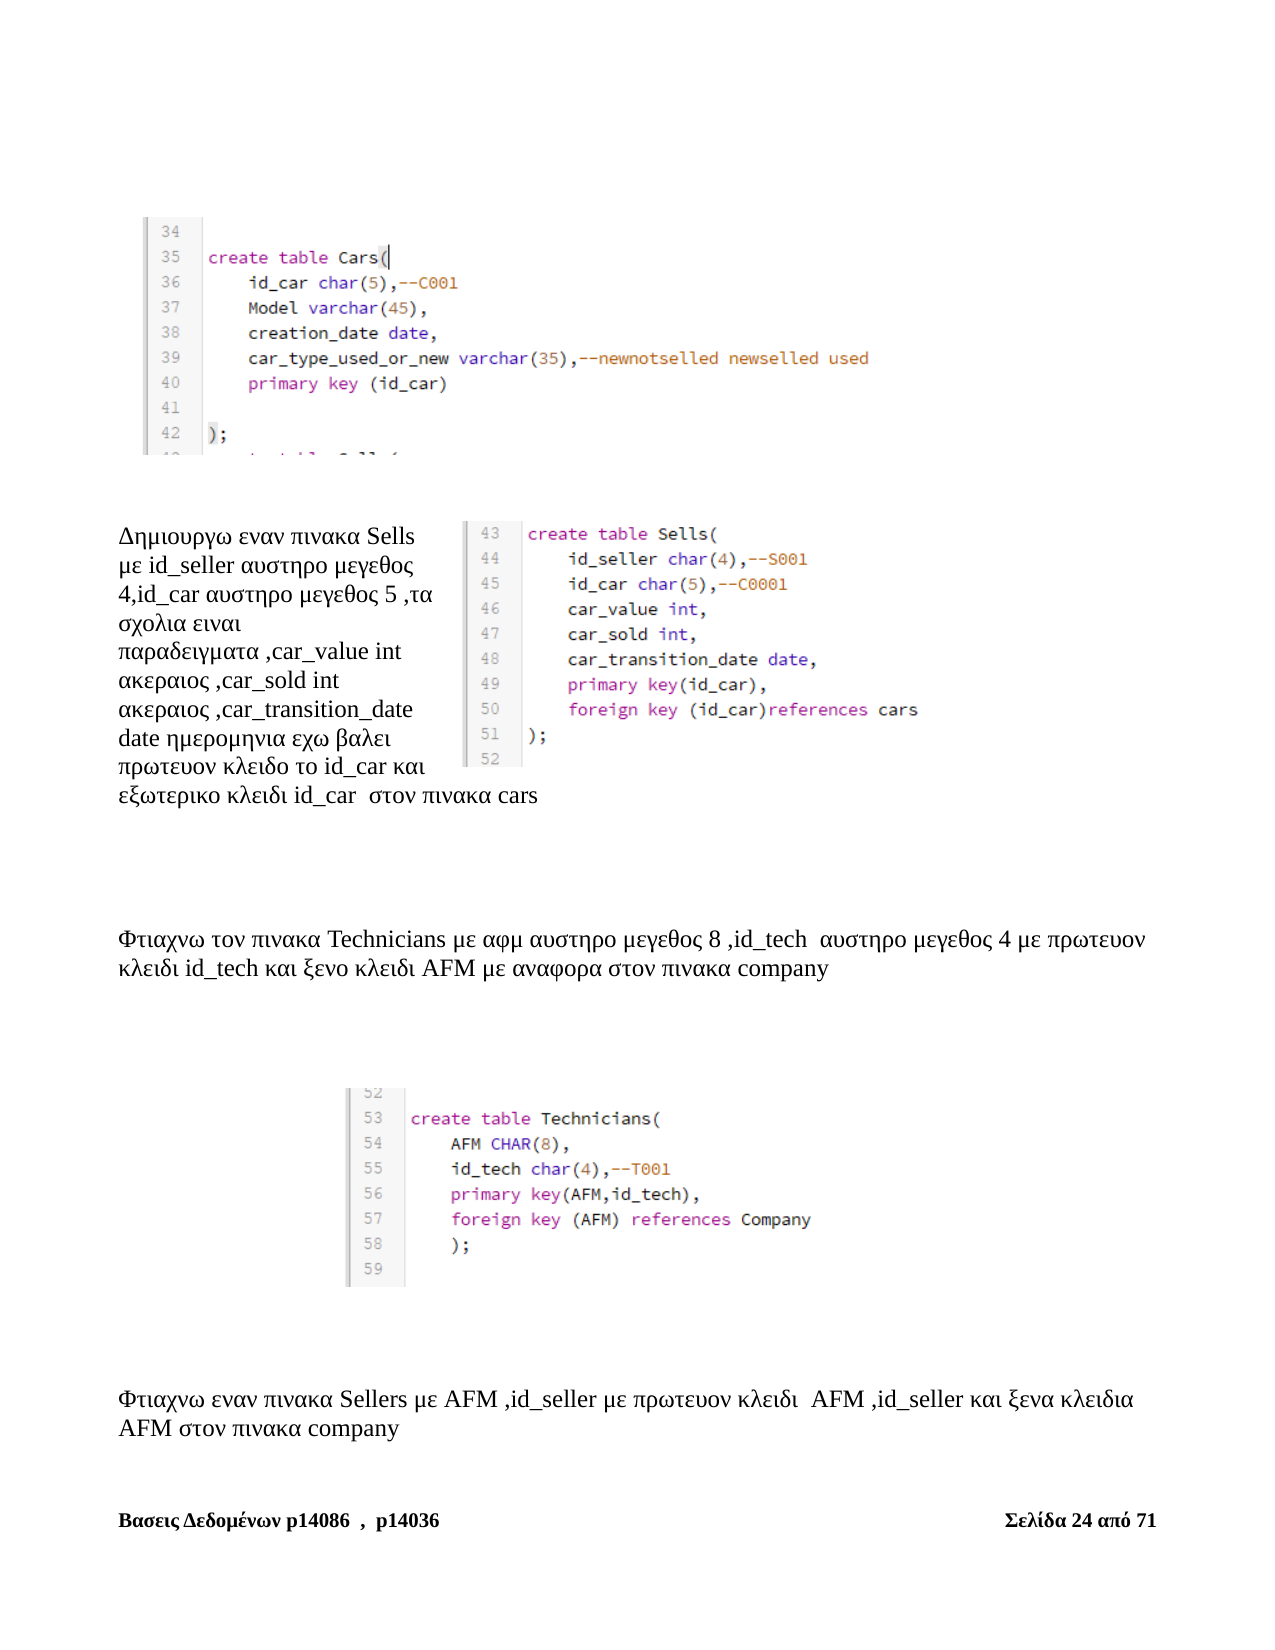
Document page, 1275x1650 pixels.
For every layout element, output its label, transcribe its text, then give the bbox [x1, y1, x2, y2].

picture [313, 1088, 1035, 1287]
text Φτιαχνω τον πινακα Technicians με αφμ αυστηρο μεγεθος 8 ,id_tech αυστηρο μεγεθος 4 με πρωτευον κλειδι id_tech και ξενο κλειδι AFM με αναφορα στον πινακα company [118, 924, 1157, 981]
picture [435, 521, 1107, 767]
text Δημιουργω εναν πινακα Sells με id_seller αυστηρο μεγεθος 4,id_car αυστηρο μεγεθος 5 ,τα σχολια ειναι παραδειγματα ,car_value int ακεραιος ,car_sold int ακεραιος ,car_transition_date date ημερομηνια εχω βαλει πρωτευον κλειδο το id_car και εξωτερικο κλειδι id_car στον πινακα cars [118, 521, 1157, 809]
text Φτιαχνω εναν πινακα Sellers με AFM ,id_seller με πρωτευον κλειδι AFM ,id_seller και ξενα κλειδια AFM στον πινακα company [118, 1384, 1157, 1441]
picture [118, 217, 974, 455]
